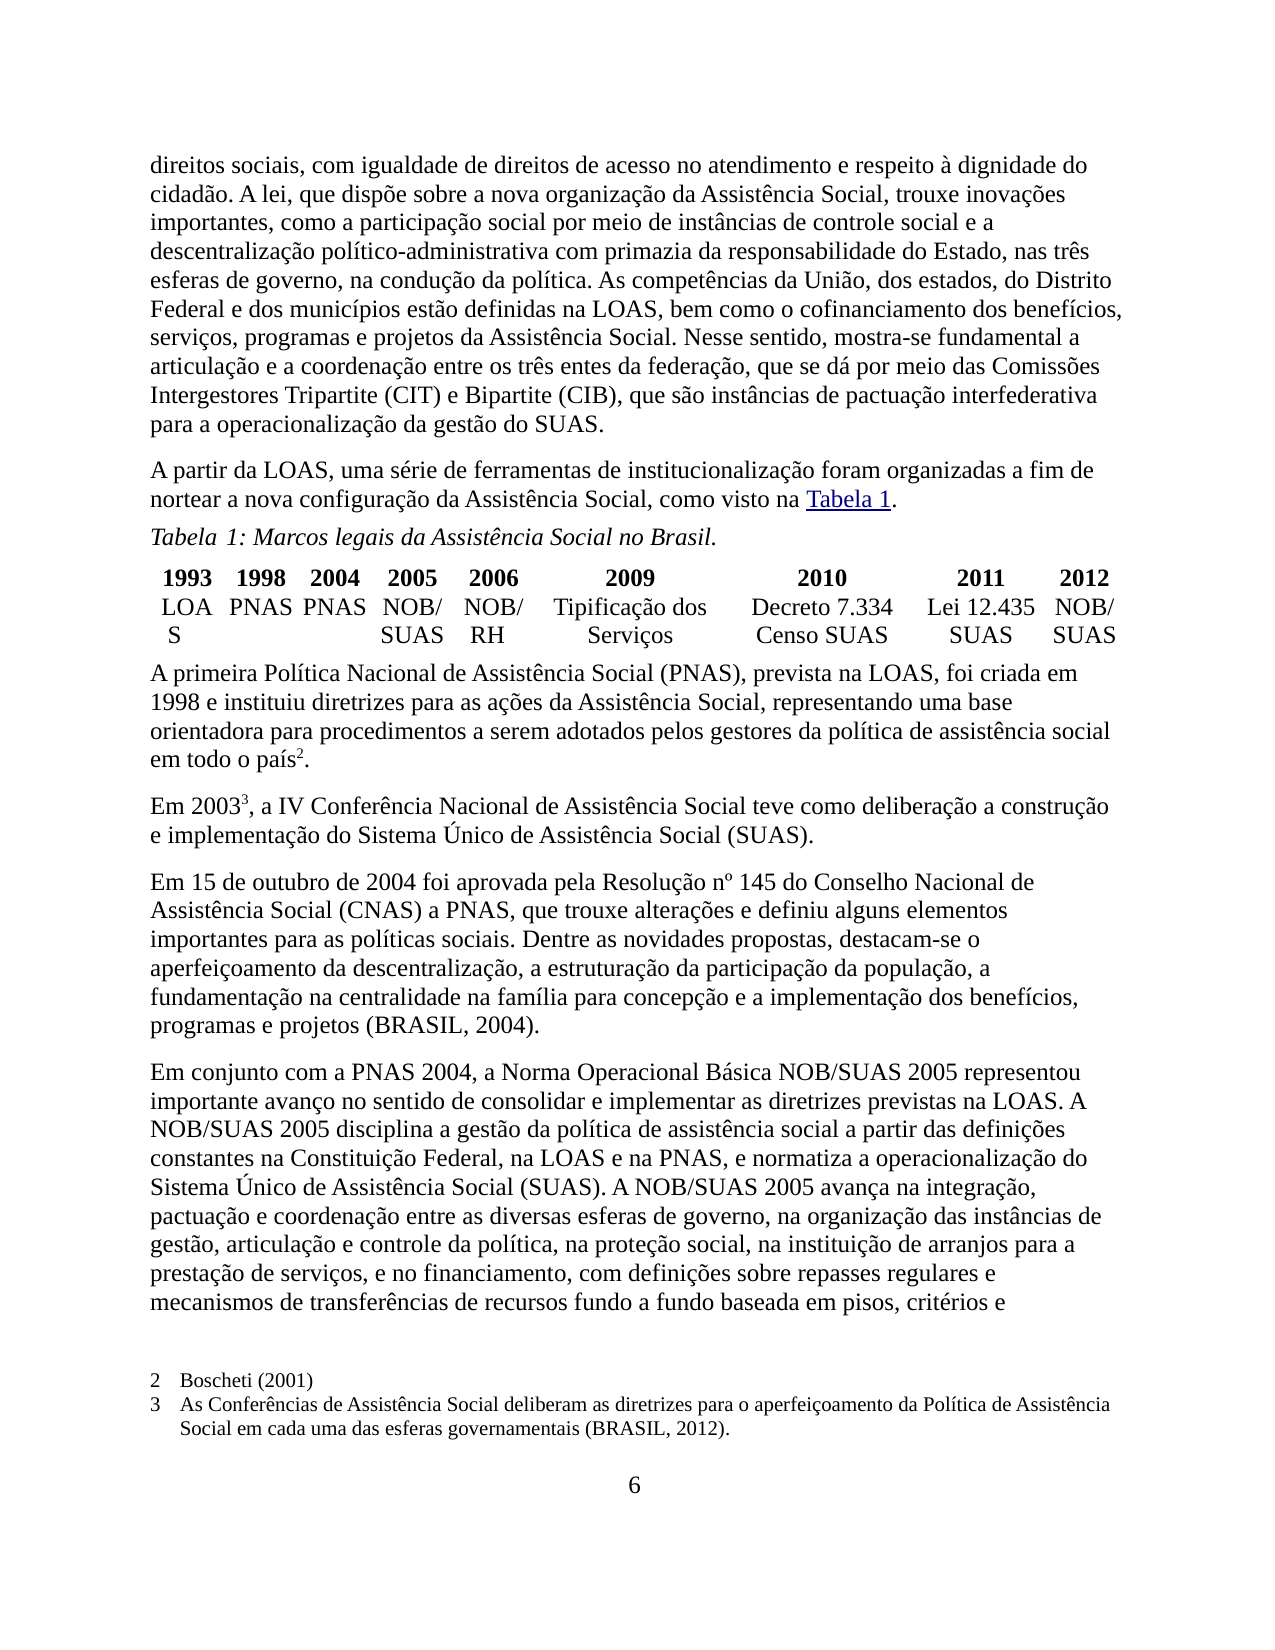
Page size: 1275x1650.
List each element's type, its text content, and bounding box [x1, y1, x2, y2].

table_header 1998 [224, 563, 298, 592]
table_cell NOB/ SUAS [1044, 592, 1125, 649]
table_cell Decreto 7.334 Censo SUAS [726, 592, 918, 649]
text direitos sociais, com igualdade de direitos de acesso no atendimento e respeito à dignidade do cidadão. A lei, que dispõe sobre a nova organização da Assistência Social, trouxe inovações importantes, como a participação social por meio de instâncias de controle social e a descentralização político-administrativa com primazia da responsabilidade do Estado, nas três esferas de governo, na condução da política. As competências da União, dos estados, do Distrito Federal e dos municípios estão definidas na LOAS, bem como o cofinanciamento dos benefícios, serviços, programas e projetos da Assistência Social. Nesse sentido, mostra-se fundamental a articulação e a coordenação entre os três entes da federação, que se dá por meio das Comissões Intergestores Tripartite (CIT) e Bipartite (CIB), que são instâncias de pactuação interfederativa para a operacionalização da gestão do SUAS. [150, 150, 1125, 437]
text Em conjunto com a PNAS 2004, a Norma Operacional Básica NOB/SUAS 2005 representou importante avanço no sentido de consolidar e implementar as diretrizes previstas na LOAS. A NOB/SUAS 2005 disciplina a gestão da política de assistência social a partir das definições constantes na Constituição Federal, na LOAS e na PNAS, e normatiza a operacionalização do Sistema Único de Assistência Social (SUAS). A NOB/SUAS 2005 avança na integração, pactuação e coordenação entre as diversas esferas de governo, na organização das instâncias de gestão, articulação e controle da política, na proteção social, na instituição de arranjos para a prestação de serviços, e no financiamento, com definições sobre repasses regulares e mecanismos de transferências de recursos fundo a fundo baseada em pisos, critérios e [150, 1057, 1125, 1316]
text Em 15 de outubro de 2004 foi aprovada pela Resolução nº 145 do Conselho Nacional de Assistência Social (CNAS) a PNAS, que trouxe alterações e definiu alguns elementos importantes para as políticas sociais. Dentre as novidades propostas, destacam-se o aperfeiçoamento da descentralização, a estruturação da participação da população, a fundamentação na centralidade na família para concepção e a implementação dos benefícios, programas e projetos (BRASIL, 2004). [150, 867, 1125, 1039]
table_cell PNAS [224, 592, 298, 649]
table_header 2011 [918, 563, 1044, 592]
table_header 2004 [298, 563, 372, 592]
table_cell PNAS [298, 592, 372, 649]
table_header 2006 [453, 563, 534, 592]
table_header 2005 [372, 563, 453, 592]
text Em 2003, a IV Conferência Nacional de Assistência Social teve como deliberação a construção e implementação do Sistema Único de Assistência Social (SUAS). [150, 791, 1125, 849]
table_header 2012 [1044, 563, 1125, 592]
table_cell Tipificação dos Serviços [534, 592, 726, 649]
table_header 2009 [534, 563, 726, 592]
text Boscheti (2001) [150, 1368, 1125, 1392]
table_cell NOB/ RH [453, 592, 534, 649]
table_cell Lei 12.435 SUAS [918, 592, 1044, 649]
table_header 1993 [150, 563, 224, 592]
text As Conferências de Assistência Social deliberam as diretrizes para o aperfeiçoamento da Política de Assistência Social em cada uma das esferas governamentais (BRASIL, 2012). [150, 1392, 1125, 1440]
text A primeira Política Nacional de Assistência Social (PNAS), prevista na LOAS, foi criada em 1998 e instituiu diretrizes para as ações da Assistência Social, representando uma base orientadora para procedimentos a serem adotados pelos gestores da política de assistência social em todo o país. [150, 658, 1125, 773]
table_header Tabela 1: Marcos legais da Assistência Social no Brasil. [150, 522, 1125, 563]
table_header 2010 [726, 563, 918, 592]
table_cell NOB/ SUAS [372, 592, 453, 649]
table_cell LOAS [150, 592, 224, 649]
text A partir da LOAS, uma série de ferramentas de institucionalização foram organizadas a fim de nortear a nova configuração da Assistência Social, como visto na Tabela 1. [150, 455, 1125, 513]
